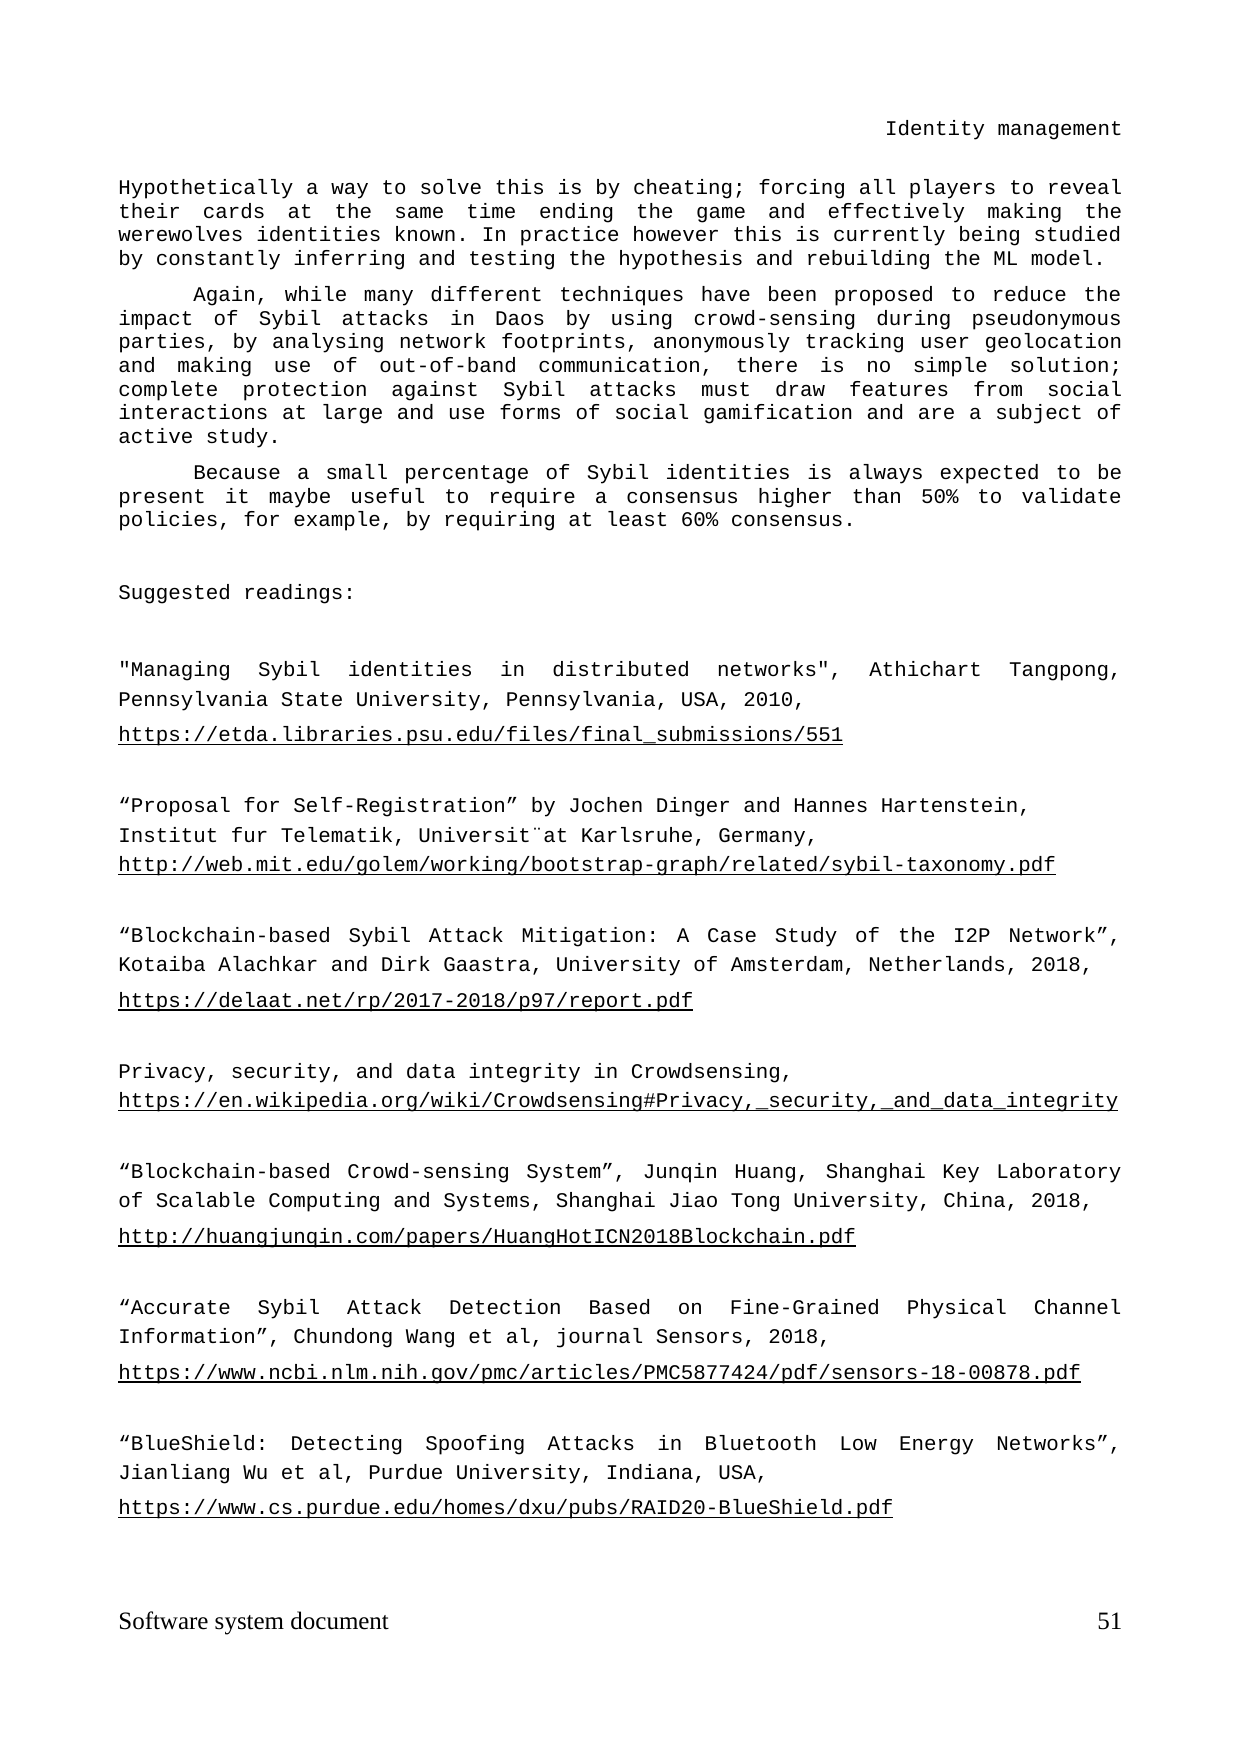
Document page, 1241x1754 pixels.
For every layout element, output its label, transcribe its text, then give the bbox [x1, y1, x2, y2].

text https://delaat.net/rp/2017-2018/p97/report.pdf [118, 984, 1122, 1013]
text “Proposal for Self-Registration” by Jochen Dinger and Hannes Hartenstein, Institut fur Telematik, Universit¨at Karlsruhe, Germany, http://web.mit.edu/golem/working/bootstrap-graph/related/sybil-taxonomy.pdf [118, 789, 1122, 877]
text “Blockchain-based Crowd-sensing System”, Junqin Huang, Shanghai Key Laboratory of Scalable Computing and Systems, Shanghai Jiao Tong University, China, 2018, [118, 1155, 1122, 1214]
text Suggested readings: [118, 582, 1122, 605]
text https://etda.libraries.psu.edu/files/final_submissions/551 [118, 718, 1122, 748]
text "Managing Sybil identities in distributed networks", Athichart Tangpong, Pennsylvania State University, Pennsylvania, USA, 2010, [118, 653, 1122, 712]
text Again, while many different techniques have been proposed to reduce the impact of Sybil attacks in Daos by using crowd-sensing during pseudonymous parties, by analysing network footprints, anonymously tracking user geolocation and making use of out-of-band communication, there is no simple solution; complete protection against Sybil attacks must draw features from social interactions at large and use forms of social gamification and are a subject of active study. [118, 284, 1122, 450]
text Hypothetically a way to solve this is by cheating; forcing all players to reveal their cards at the same time ending the game and effectively making the werewolves identities known. In practice however this is currently being studied by constantly inferring and testing the hypothesis and rebuilding the ML model. [118, 177, 1122, 272]
text “Accurate Sybil Attack Detection Based on Fine-Grained Physical Channel Information”, Chundong Wang et al, journal Sensors, 2018, [118, 1291, 1122, 1349]
text https://www.cs.purdue.edu/homes/dxu/pubs/RAID20-BlueShield.pdf [118, 1491, 1122, 1521]
text http://huangjunqin.com/papers/HuangHotICN2018Blockchain.pdf [118, 1220, 1122, 1249]
text “BlueShield: Detecting Spoofing Attacks in Bluetooth Low Energy Networks”, Jianliang Wu et al, Purdue University, Indiana, USA, [118, 1426, 1122, 1485]
text https://www.ncbi.nlm.nih.gov/pmc/articles/PMC5877424/pdf/sensors-18-00878.pdf [118, 1356, 1122, 1385]
text “Blockchain-based Sybil Attack Mitigation: A Case Study of the I2P Network”, Kotaiba Alachkar and Dirk Gaastra, University of Amsterdam, Netherlands, 2018, [118, 919, 1122, 978]
text Privacy, security, and data integrity in Crowdsensing, https://en.wikipedia.org/wiki/Crowdsensing#Privacy,_security,_and_data_integrity [118, 1054, 1122, 1113]
text Because a small percentage of Sybil identities is always expected to be present it maybe useful to require a consensus higher than 50% to validate policies, for example, by requiring at least 60% consensus. [118, 462, 1122, 533]
